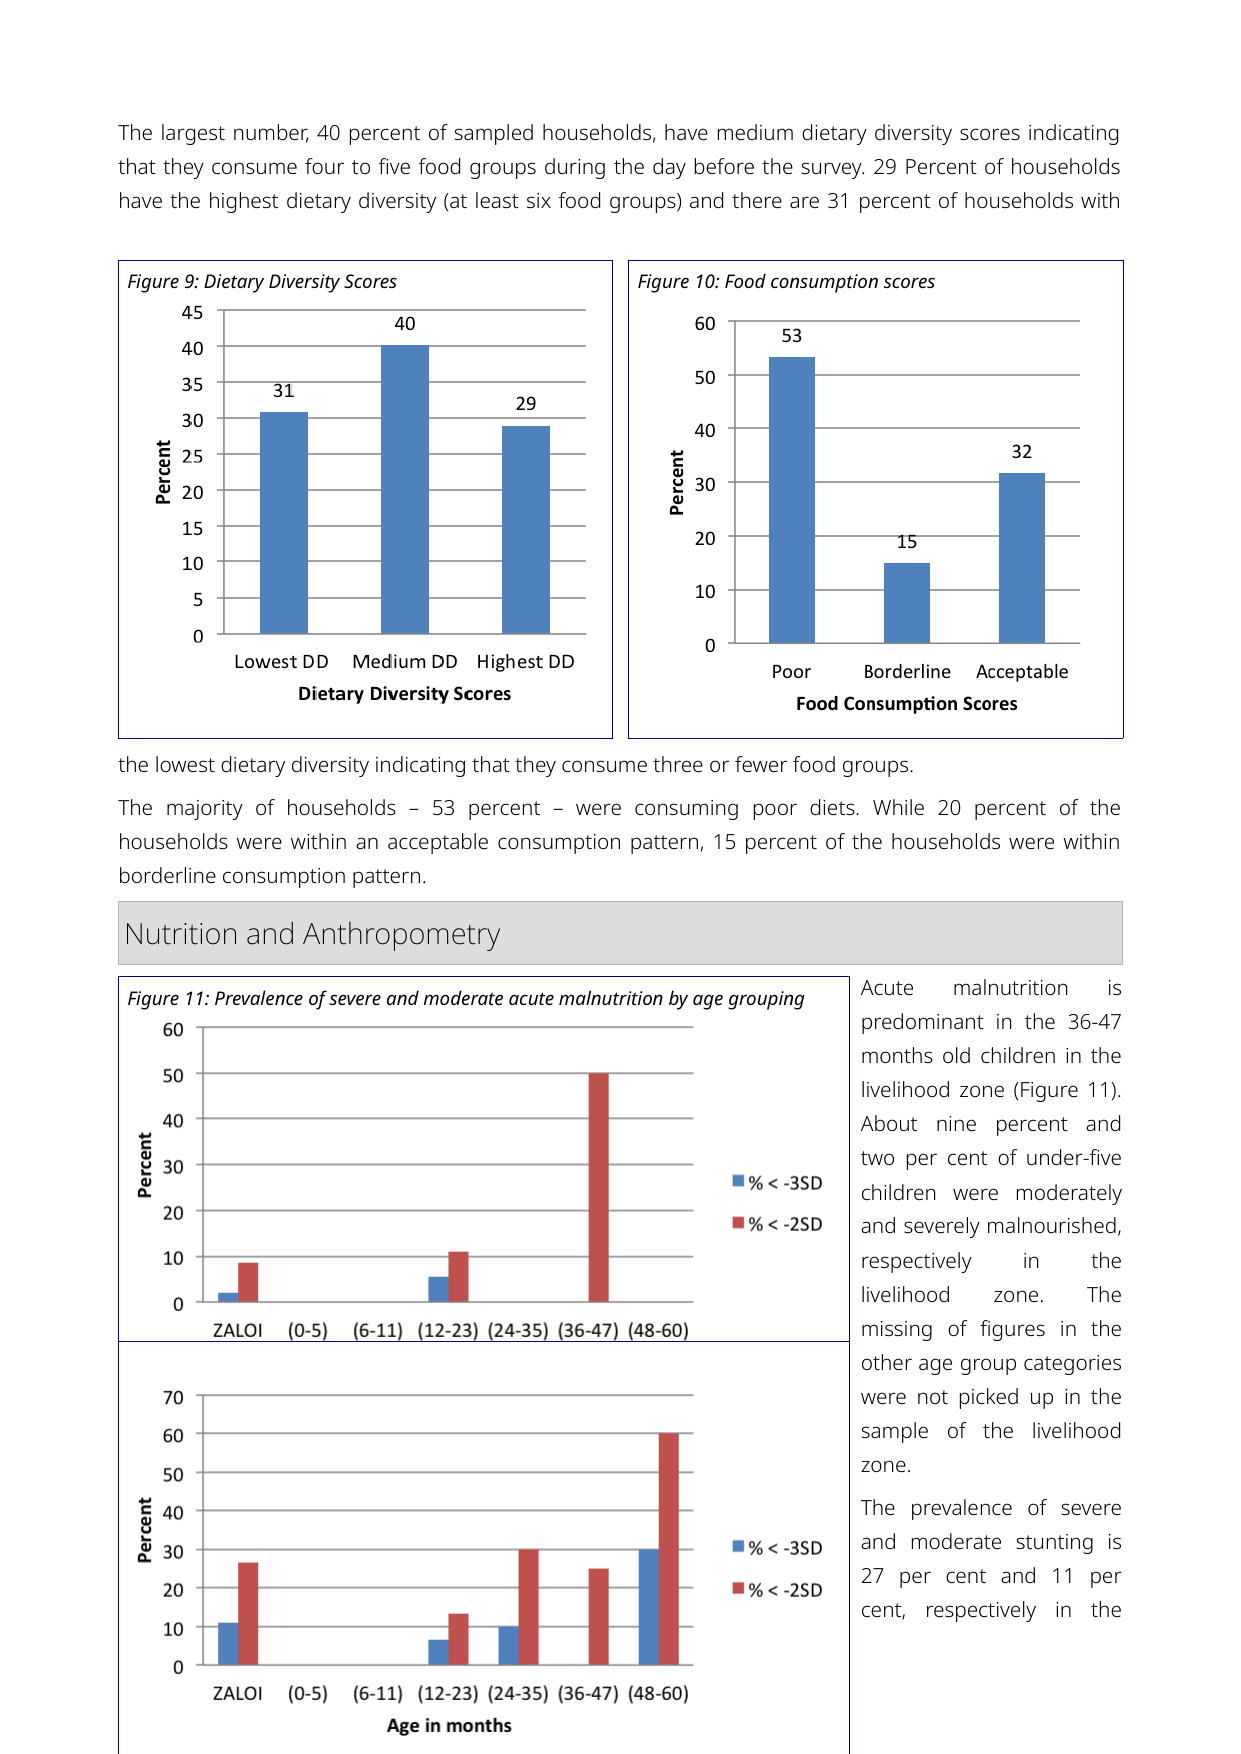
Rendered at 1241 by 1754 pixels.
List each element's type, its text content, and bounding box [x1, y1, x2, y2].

text Figure 11: Prevalence of severe and moderate acute malnutrition by age grouping [127, 985, 840, 1011]
picture [129, 1011, 833, 1341]
text The largest number, 40 percent of sampled households, have medium dietary diversity scores indicating that they consume four to five food groups during the day before the survey. 29 Percent of households have the highest dietary diversity (at least six food groups) and there are 31 percent of households with the lowest dietary diversity indicating that they consume three or fewer food groups. [119, 261, 612, 738]
text Figure 9: Dietary Diversity Scores [127, 269, 603, 294]
picture [643, 306, 1107, 728]
table_header Nutrition and Anthropometry [119, 902, 1122, 964]
text The prevalence of severe and moderate stunting is 27 per cent and 11 per cent, respectively in the [850, 1493, 1122, 1624]
text The largest number, 40 percent of sampled households, have medium dietary diversity scores indicating that they consume four to five food groups during the day before the survey. 29 Percent of households have the highest dietary diversity (at least six food groups) and there are 31 percent of households with the lowest dietary diversity indicating that they consume three or fewer food groups. [629, 261, 1123, 738]
text Figure 12: Prevalence of severe and moderate stunting by age grouping [127, 1349, 840, 1745]
text The largest number, 40 percent of sampled households, have medium dietary diversity scores indicating that they consume four to five food groups during the day before the survey. 29 Percent of households have the highest dietary diversity (at least six food groups) and there are 31 percent of households with the lowest dietary diversity indicating that they consume three or fewer food groups. [118, 118, 1122, 778]
picture [129, 1374, 833, 1754]
text [119, 1342, 849, 1754]
picture [129, 295, 591, 716]
text Figure 10: Food consumption scores [637, 269, 1114, 294]
text The majority of households – 53 percent – were consuming poor diets. While 20 percent of the households were within an acceptable consumption pattern, 15 percent of the households were within borderline consumption pattern. [118, 793, 1122, 889]
text Acute malnutrition is predominant in the 36-47 months old children in the livelihood zone (Figure 11). About nine percent and two per cent of under-five children were moderately and severely malnourished, respectively in the livelihood zone. The missing of figures in the other age group categories were not picked up in the sample of the livelihood zone. [118, 973, 1122, 1478]
